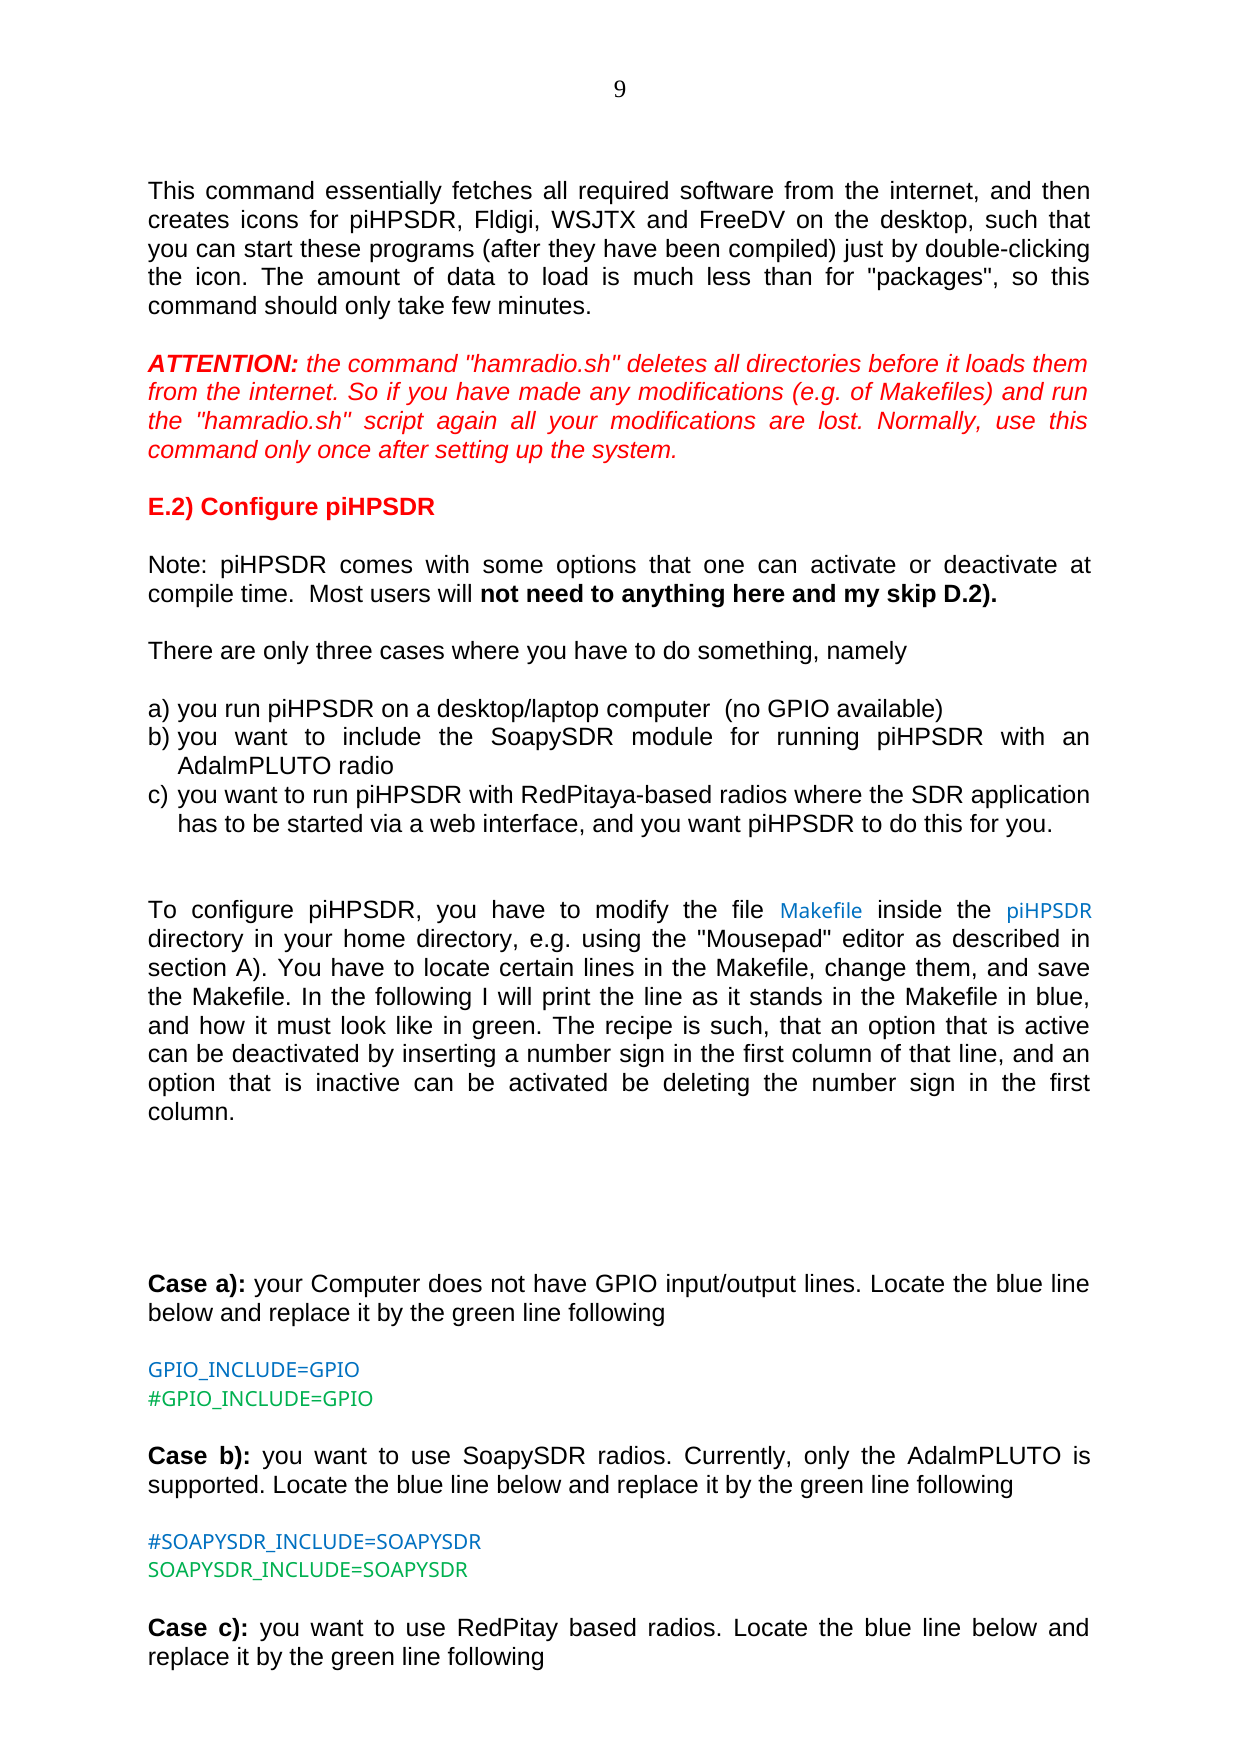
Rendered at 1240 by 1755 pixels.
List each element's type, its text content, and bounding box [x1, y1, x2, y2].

text c) you want to run piHPSDR with RedPitaya-based radios where the SDR application has to be started via a web interface, and you want piHPSDR to do this for you. [148, 780, 1092, 837]
text Case b): you want to use SoapySDR radios. Currently, only the AdalmPLUTO is supported. Locate the blue line below and replace it by the green line following [148, 1441, 1092, 1498]
text To configure piHPSDR, you have to modify the file Makefile inside the piHPSDR directory in your home directory, e.g. using the "Mousepad" editor as described in section A). You have to locate certain lines in the Makefile, change them, and save the Makefile. In the following I will print the line as it stands in the Makefile in blue, and how it must look like in green. The recipe is such, that an option that is active can be deactivated by inserting a number sign in the first column of that line, and an option that is inactive can be activated be deleting the number sign in the first column. [148, 895, 1092, 1126]
text Case c): you want to use RedPitay based radios. Locate the blue line below and replace it by the green line following [148, 1613, 1092, 1670]
text #GPIO_INCLUDE=GPIO [148, 1384, 1092, 1412]
text ATTENTION: the command "hamradio.sh" deletes all directories before it loads them from the internet. So if you have made any modifications (e.g. of Makefiles) and run the "hamradio.sh" script again all your modifications are lost. Normally, use this command only once after setting up the system. [148, 348, 1092, 463]
text E.2) Configure piHPSDR [148, 492, 1092, 521]
text This command essentially fetches all required software from the internet, and then creates icons for piHPSDR, Fldigi, WSJTX and FreeDV on the desktop, such that you can start these programs (after they have been compiled) just by double-clicking the icon. The amount of data to load is much less than for "packages", so this command should only take few minutes. [148, 176, 1092, 320]
text #SOAPYSDR_INCLUDE=SOAPYSDR [148, 1527, 1092, 1556]
text GPIO_INCLUDE=GPIO [148, 1356, 1092, 1384]
text a) you run piHPSDR on a desktop/laptop computer (no GPIO available) [148, 693, 1092, 722]
text There are only three cases where you have to do something, namely [148, 636, 1092, 665]
text b) you want to include the SoapySDR module for running piHPSDR with an AdalmPLUTO radio [148, 722, 1092, 780]
text Note: piHPSDR comes with some options that one can activate or deactivate at compile time. Most users will not need to anything here and my skip D.2). [148, 550, 1092, 607]
text Case a): your Computer does not have GPIO input/output lines. Locate the blue line below and replace it by the green line following [148, 1269, 1092, 1327]
text SOAPYSDR_INCLUDE=SOAPYSDR [148, 1556, 1092, 1584]
